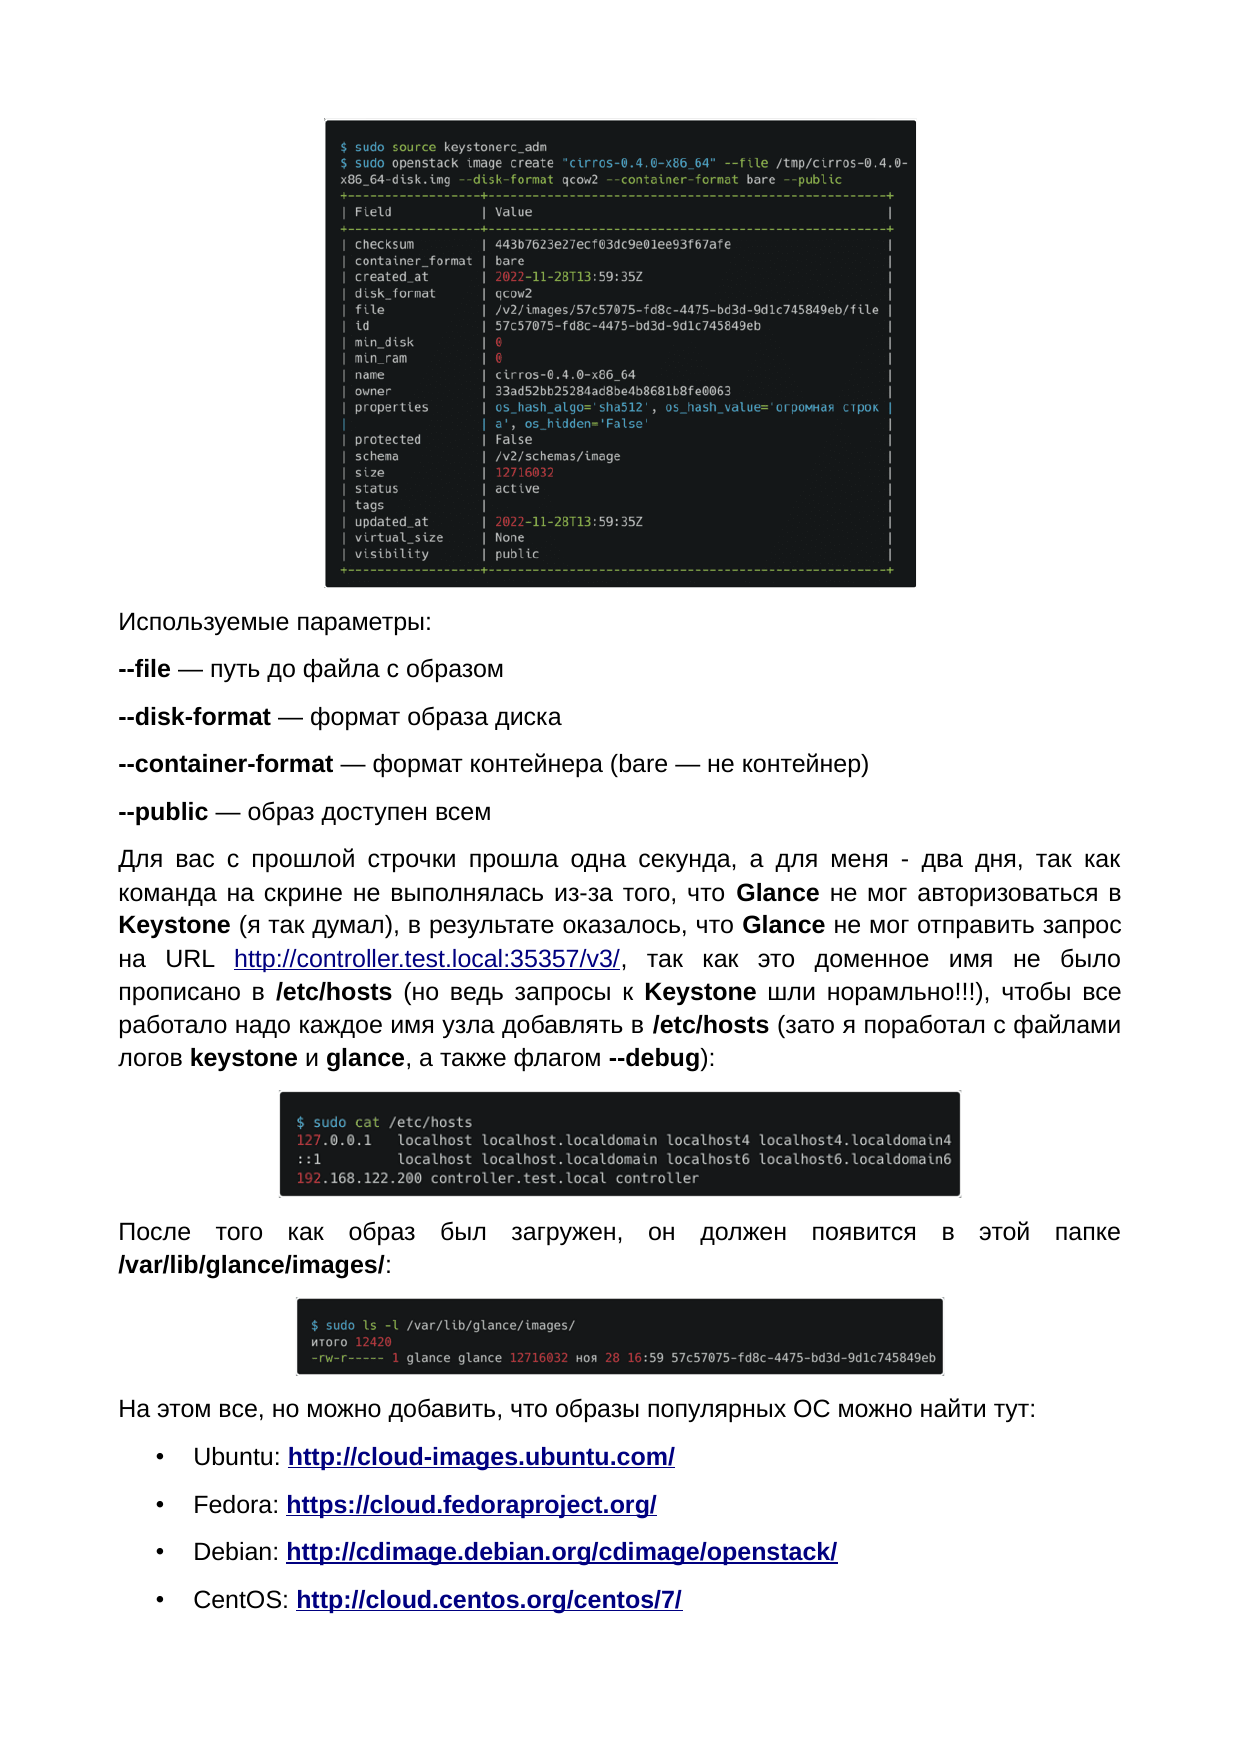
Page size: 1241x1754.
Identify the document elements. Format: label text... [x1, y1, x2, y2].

picture [324, 118, 917, 588]
text Используемые параметры: [118, 606, 1122, 635]
text Для вас с прошлой строчки прошла одна секунда, а для меня - два дня, так как команда на скрине не выполнялась из-за того, что Glance не мог авторизоваться в Keystone (я так думал), в результате оказалось, что Glance не мог отправить запрос на URL http://controller.test.local:35357/v3/, так как это доменное имя не было прописано в /etc/hosts (но ведь запросы к Keystone шли норамльно!!!), чтобы все работало надо каждое имя узла добавлять в /etc/hosts (зато я поработал с файлами логов keystone и glance, а также флагом --debug): [118, 844, 1122, 1071]
text --public — образ доступен всем [118, 797, 1122, 826]
text На этом все, но можно добавить, что образы популярных ОС можно найти тут: [118, 1394, 1122, 1423]
text --file — путь до файла с образом [118, 654, 1122, 683]
list Debian: http://cdimage.debian.org/cdimage/openstack/ [156, 1537, 1122, 1566]
picture [295, 1297, 945, 1376]
list Ubuntu: http://cloud-images.ubuntu.com/ [156, 1442, 1122, 1471]
text --container-format — формат контейнера (bare — не контейнер) [118, 749, 1122, 778]
text После того как образ был загружен, он должен появится в этой папке /var/lib/glance/images/: [118, 1217, 1122, 1278]
text --disk-format — формат образа диска [118, 702, 1122, 730]
list CentOS: http://cloud.centos.org/centos/7/ [156, 1585, 1122, 1614]
list Fedora: https://cloud.fedoraproject.org/ [156, 1490, 1122, 1518]
picture [278, 1090, 962, 1198]
